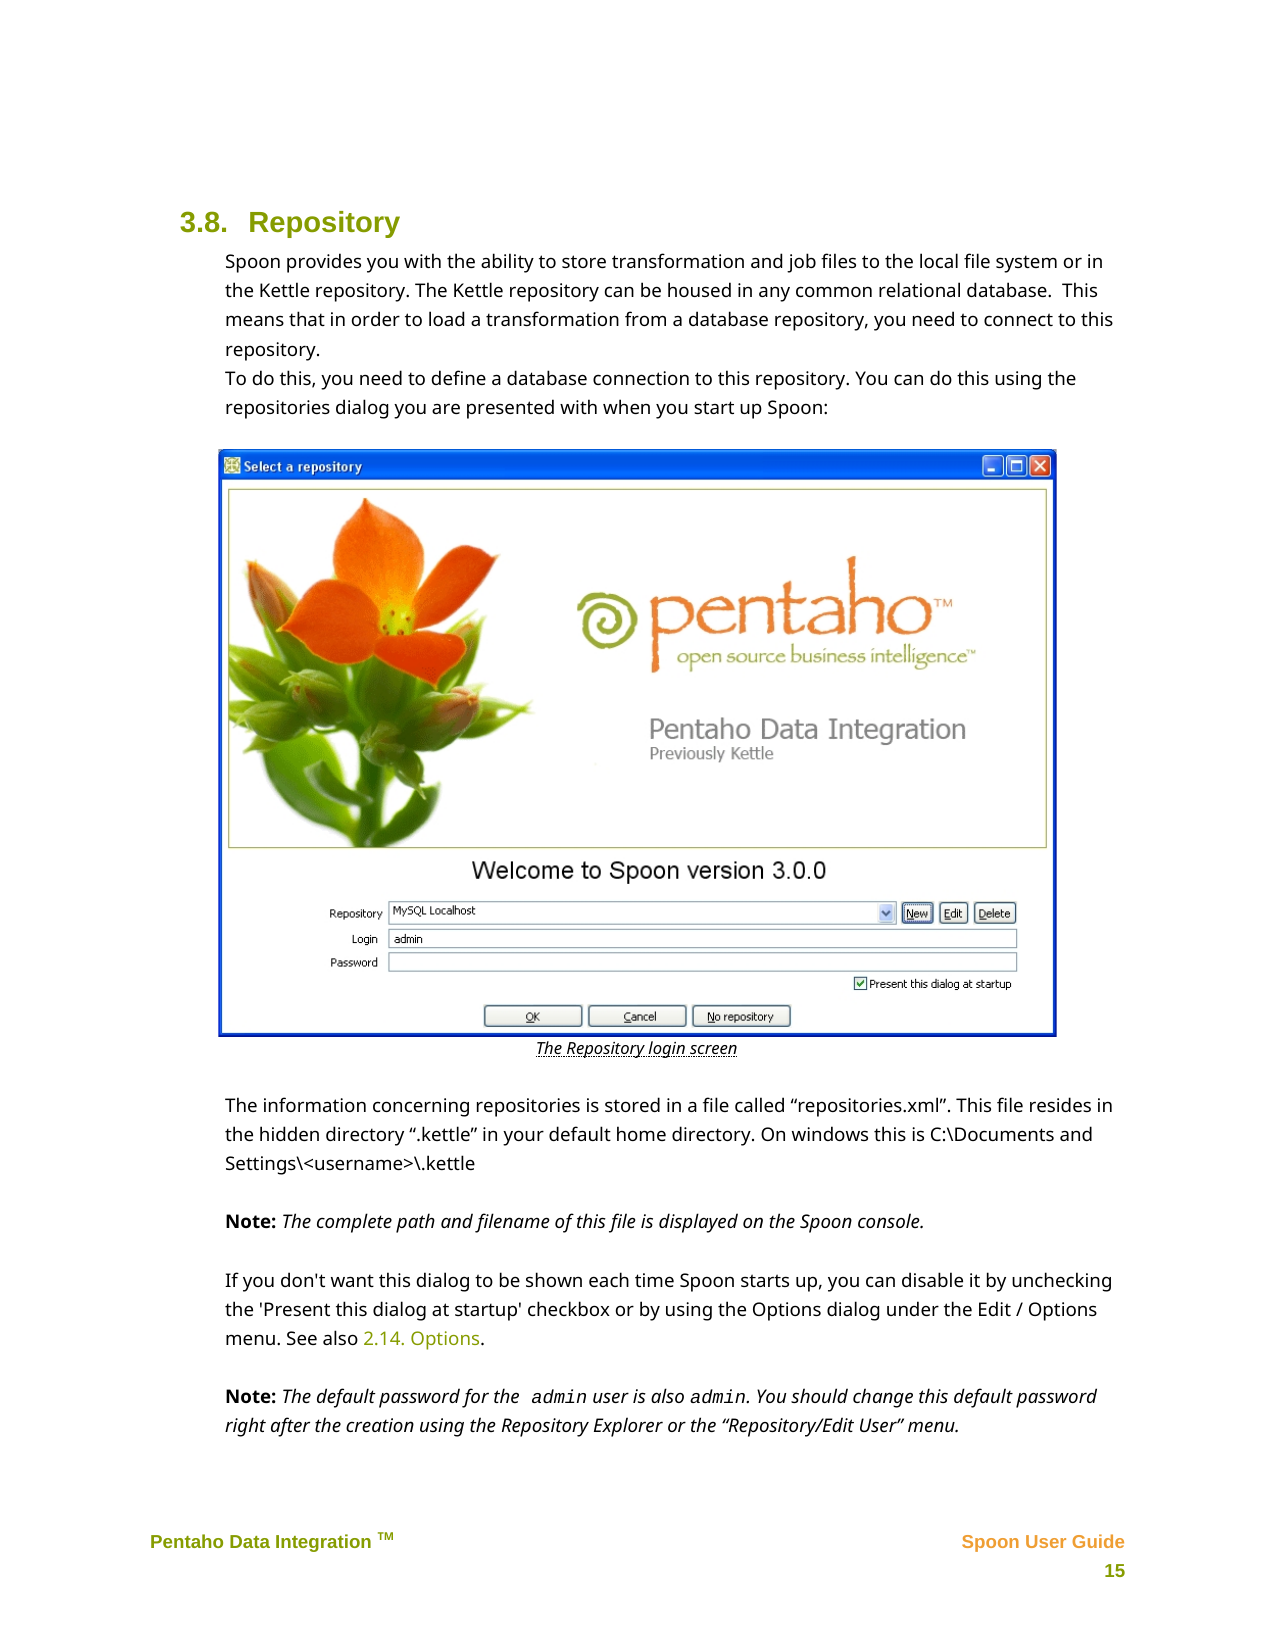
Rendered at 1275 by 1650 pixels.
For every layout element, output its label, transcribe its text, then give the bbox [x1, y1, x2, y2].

text Note: The complete path and filename of this file is displayed on the Spoon console. [225, 1205, 1125, 1234]
text The information concerning repositories is stored in a file called “repositories.xml”. This file resides in the hidden directory “.kettle” in your default home directory. On windows this is C:\Documents and Settings\<username>\.kettle [225, 1089, 1125, 1176]
text To do this, you need to define a database connection to this repository. You can do this using the repositories dialog you are presented with when you start up Spoon: [225, 362, 1125, 420]
text The Repository login screen [218, 1037, 1057, 1059]
picture [218, 449, 1057, 1037]
text Note: The default password for the admin user is also admin. You should change this default password right after the creation using the Repository Explorer or the “Repository/Edit User” menu. [225, 1380, 1125, 1439]
text Spoon provides you with the ability to store transformation and job files to the local file system or in the Kettle repository. The Kettle repository can be housed in any common relational database. This means that in order to load a transformation from a database repository, you need to connect to this repository. [225, 245, 1125, 362]
subtitle Repository [179, 204, 1125, 239]
text If you don't want this dialog to be shown each time Spoon starts up, you can disable it by unchecking the 'Present this dialog at startup' checkbox or by using the Options dialog under the Edit / Options menu. See also 2.14. Options. [225, 1264, 1125, 1351]
